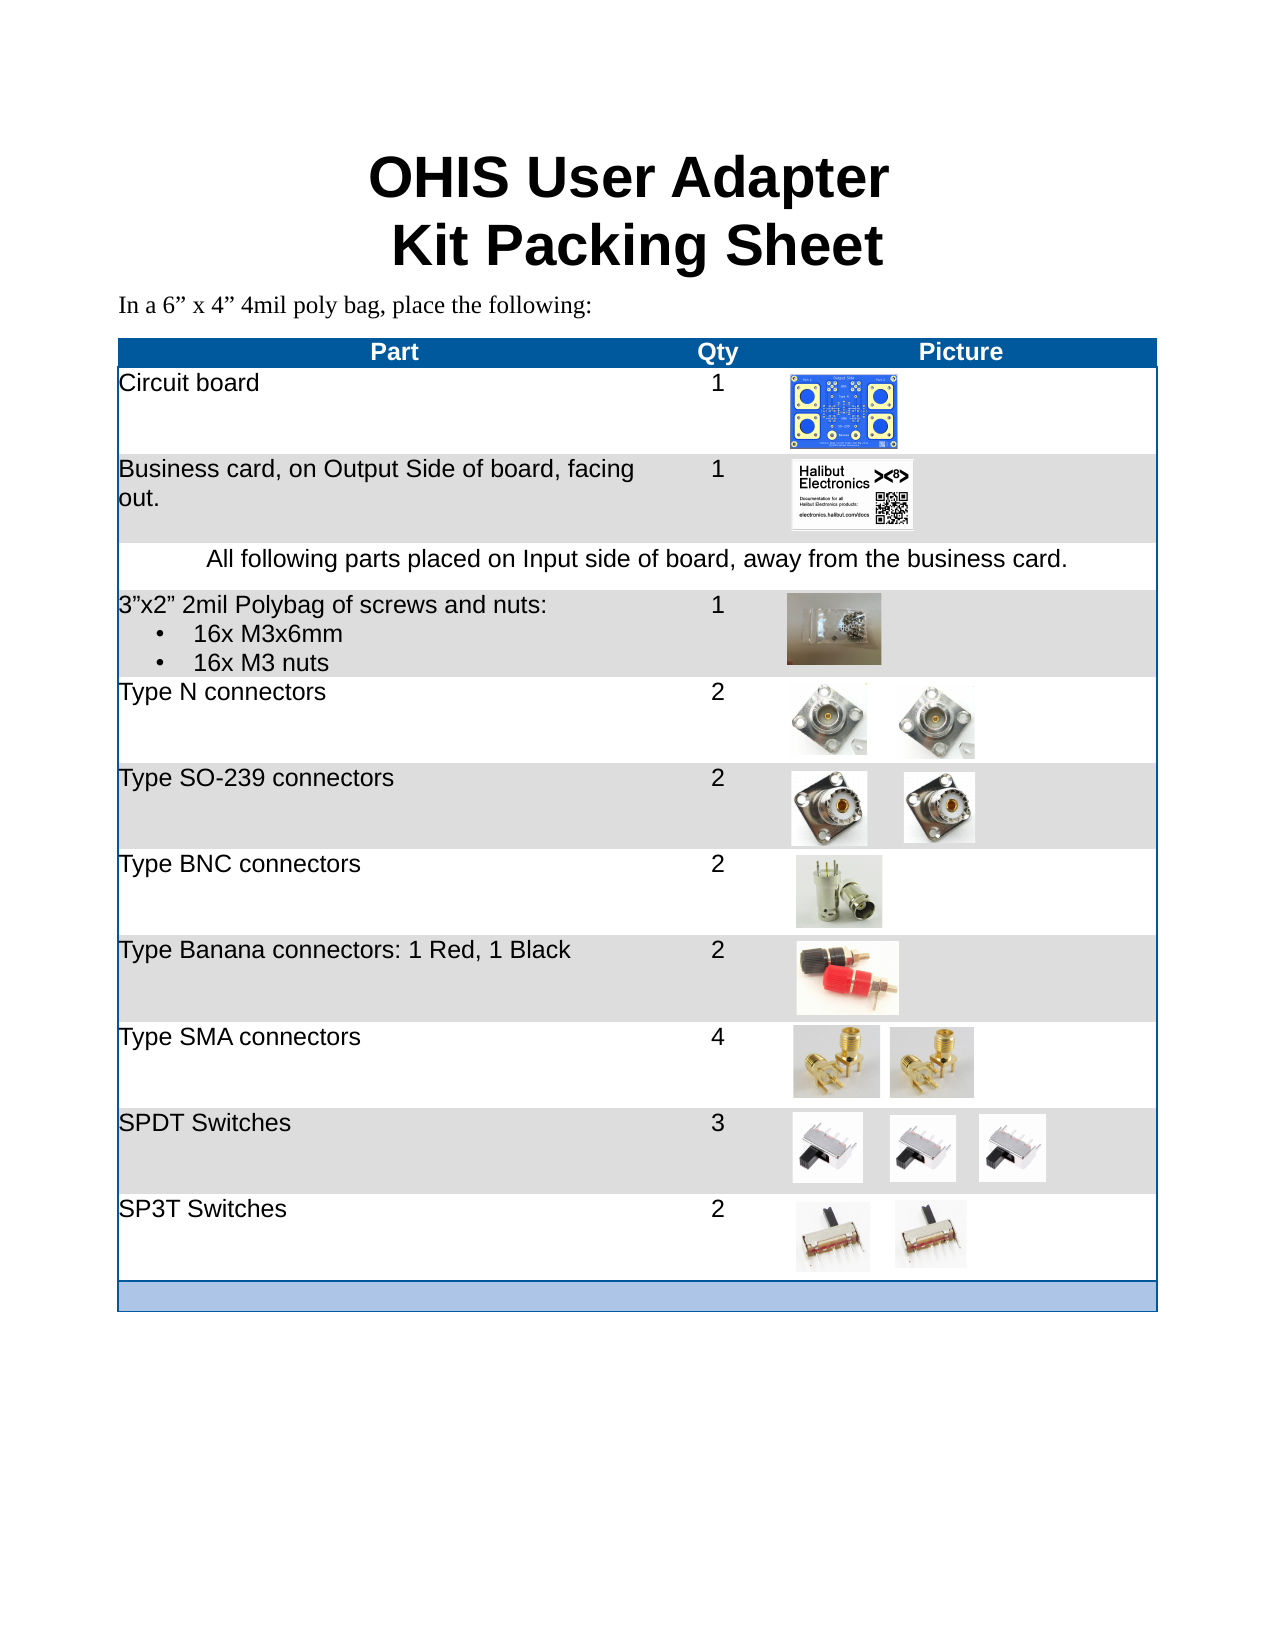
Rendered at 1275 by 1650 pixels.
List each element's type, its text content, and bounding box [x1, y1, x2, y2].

picture [895, 686, 975, 759]
picture [787, 593, 882, 665]
table_cell [765, 763, 1156, 849]
table_header Part [118, 338, 671, 366]
picture [796, 941, 899, 1015]
table_cell 2 [671, 849, 765, 935]
table_cell 3 [671, 1108, 765, 1194]
table_cell 2 [671, 763, 765, 849]
table_cell Type SMA connectors [119, 1022, 671, 1108]
table_cell 4 [671, 1022, 765, 1108]
picture [903, 772, 976, 843]
picture [796, 1202, 871, 1272]
picture [788, 683, 867, 755]
table_cell [671, 1282, 765, 1311]
table_cell Type SO-239 connectors [119, 763, 671, 849]
picture [791, 459, 915, 531]
table_cell [765, 590, 1156, 677]
table_cell [765, 454, 1156, 543]
picture [979, 1114, 1047, 1182]
picture [895, 1200, 967, 1268]
table_header Picture [765, 338, 1157, 366]
table_cell [765, 935, 1156, 1022]
table_cell [765, 1108, 1156, 1194]
text In a 6” x 4” 4mil poly bag, place the following: [118, 290, 1157, 318]
picture [793, 1025, 881, 1098]
table_cell 3”x2” 2mil Polybag of screws and nuts: 16x M3x6mm 16x M3 nuts [119, 590, 671, 677]
table_cell 1 [671, 454, 765, 543]
table_cell Business card, on Output Side of board, facing out. [119, 454, 671, 543]
table_cell [765, 1194, 1156, 1280]
table_cell SP3T Switches [119, 1194, 671, 1280]
table_cell [765, 849, 1156, 935]
picture [791, 771, 868, 846]
table_cell 2 [671, 935, 765, 1022]
table_cell Circuit board [119, 368, 671, 454]
table_cell Type N connectors [119, 677, 671, 763]
picture [796, 855, 883, 928]
picture [889, 1115, 957, 1182]
table_cell Type BNC connectors [119, 849, 671, 935]
table_cell SPDT Switches [119, 1108, 671, 1194]
table_cell 1 [671, 590, 765, 677]
table_cell [765, 677, 1156, 763]
table_cell 1 [671, 368, 765, 454]
picture [790, 374, 898, 449]
picture [889, 1027, 974, 1098]
title OHIS User Adapter Kit Packing Sheet [118, 143, 1157, 277]
table_cell [765, 1282, 1156, 1311]
table_cell 2 [671, 677, 765, 763]
table_cell All following parts placed on Input side of board, away from the business card. [119, 544, 1156, 590]
picture [792, 1112, 863, 1183]
table_cell 2 [671, 1194, 765, 1280]
table_cell Type Banana connectors: 1 Red, 1 Black [119, 935, 671, 1022]
table_header Qty [671, 338, 765, 366]
table_cell [765, 368, 1156, 454]
table_cell [119, 1282, 671, 1311]
table_cell [765, 1022, 1156, 1108]
